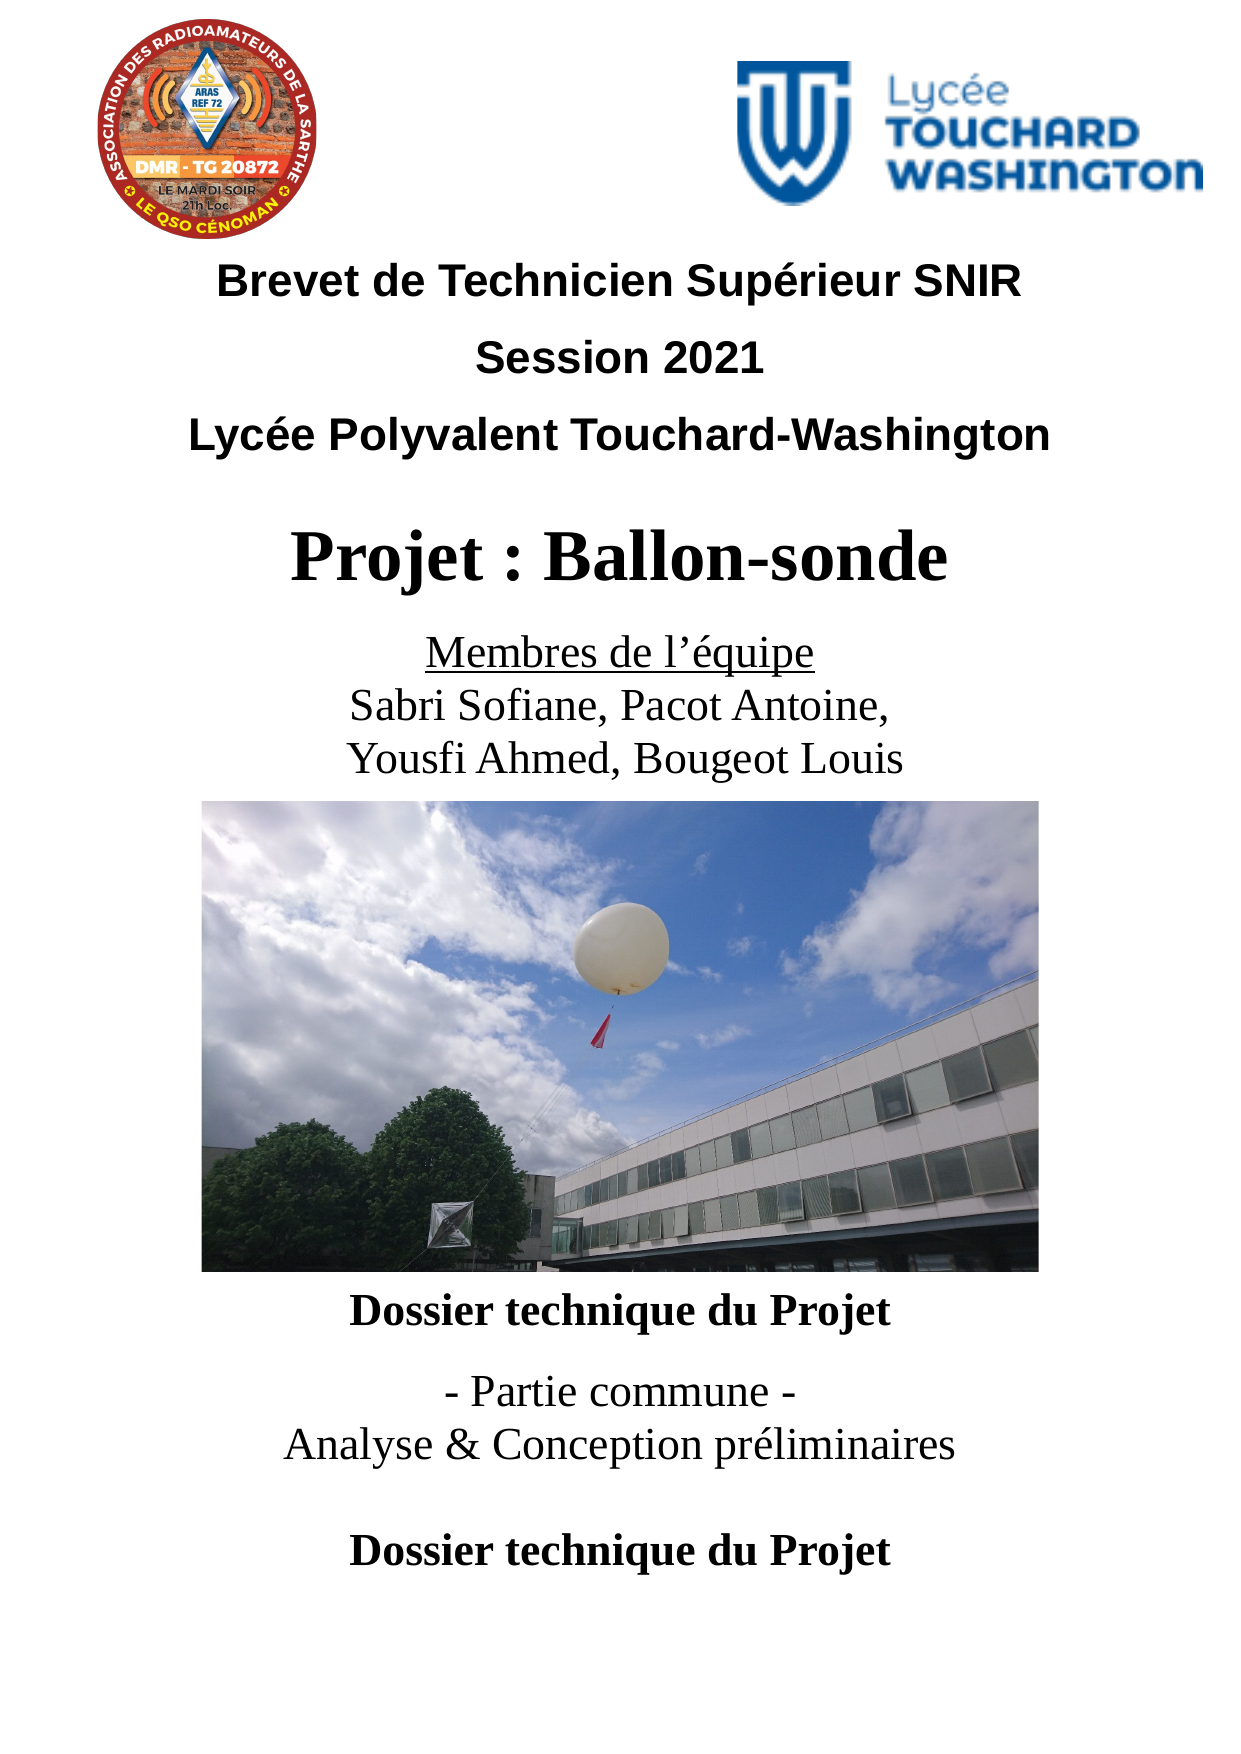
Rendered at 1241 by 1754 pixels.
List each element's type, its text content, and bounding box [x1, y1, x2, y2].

picture [97, 19, 317, 239]
text Dossier technique du Projet [118, 1282, 1122, 1335]
text - Partie commune - [118, 1364, 1122, 1417]
text Dossier technique du Projet [118, 1522, 1122, 1575]
text Analyse & Conception préliminaires [118, 1417, 1122, 1469]
picture [737, 61, 1203, 206]
picture [201, 801, 1039, 1272]
